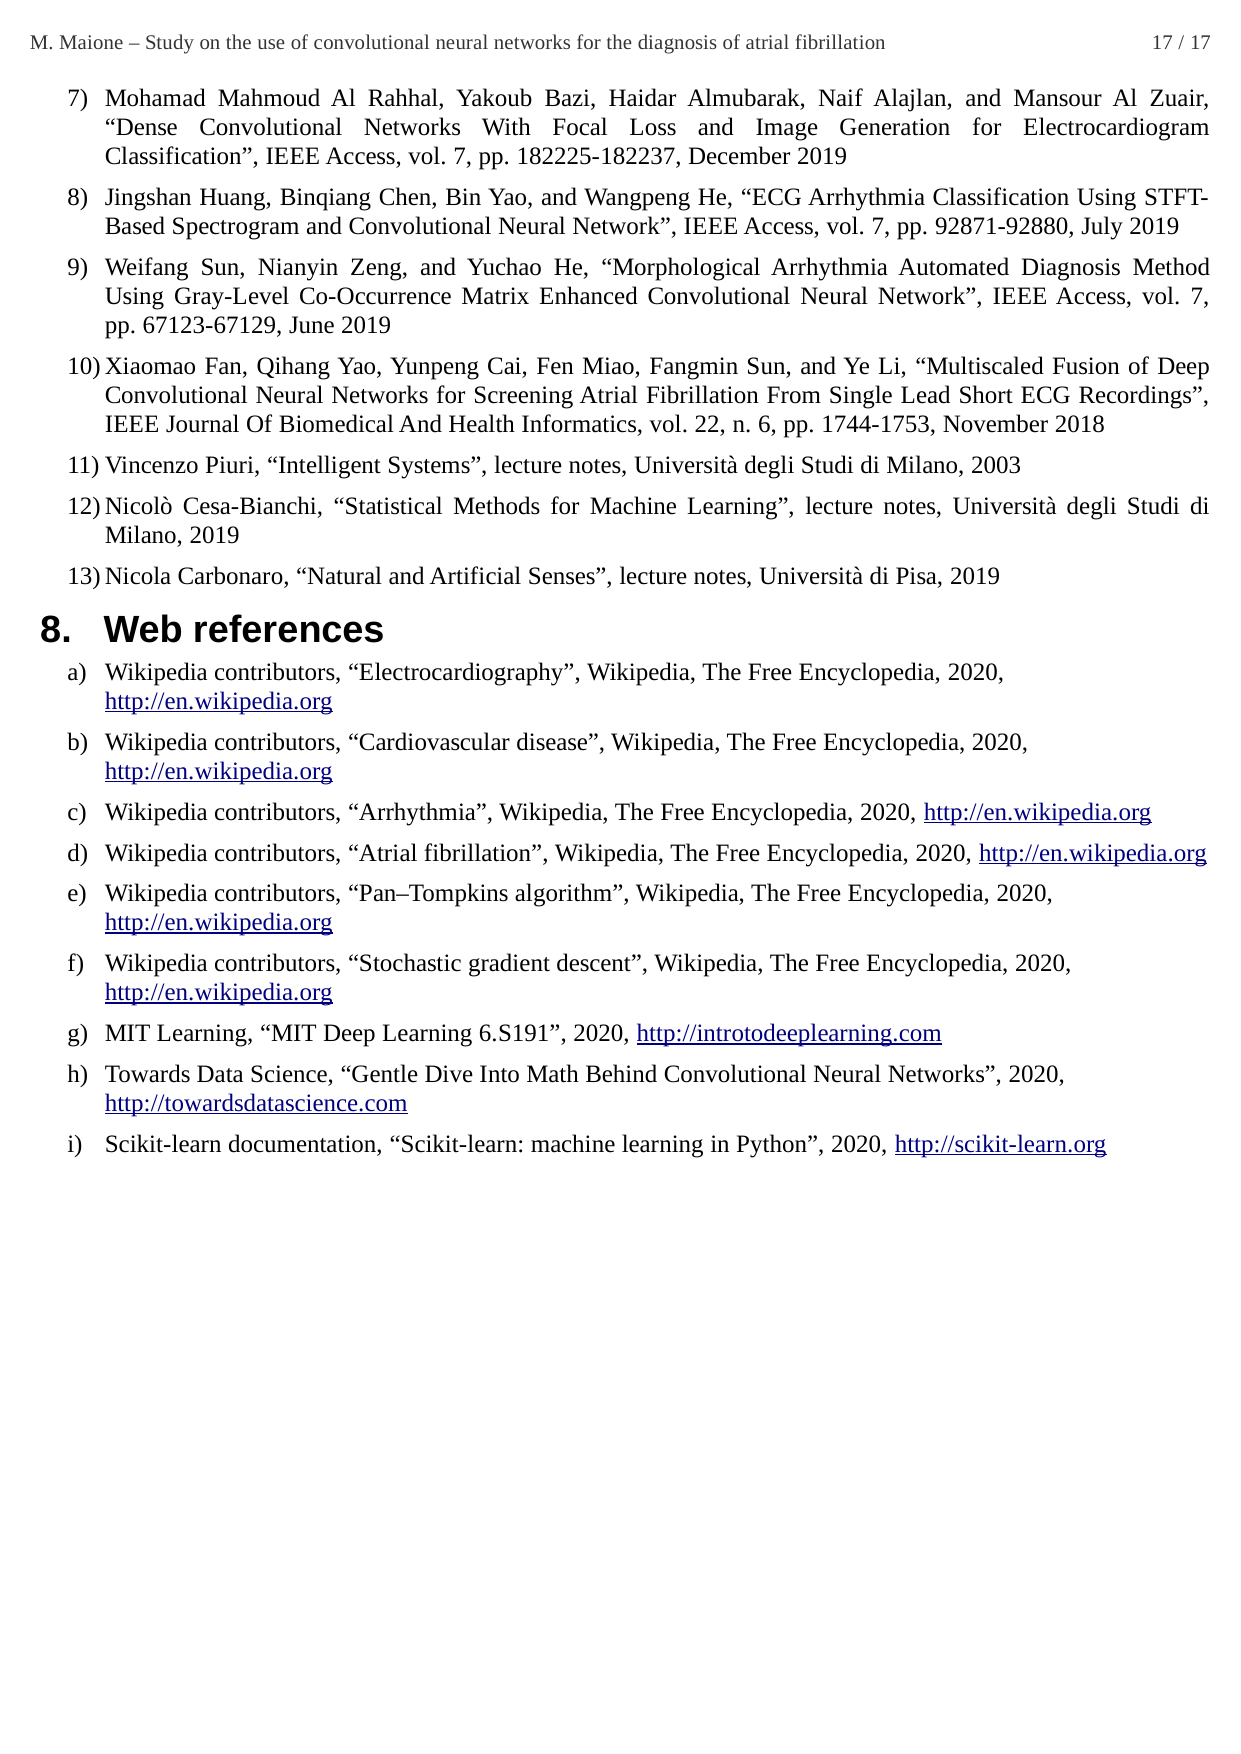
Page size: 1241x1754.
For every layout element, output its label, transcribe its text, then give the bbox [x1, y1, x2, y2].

list Scikit-learn documentation, “Scikit-learn: machine learning in Python”, 2020, http://scikit-learn.org [67, 1129, 1211, 1158]
list Weifang Sun, Nianyin Zeng, and Yuchao He, “Morphological Arrhythmia Automated Diagnosis Method Using Gray-Level Co-Occurrence Matrix Enhanced Convolutional Neural Network”, IEEE Access, vol. 7, pp. 67123-67129, June 2019 [67, 252, 1211, 339]
list Wikipedia contributors, “Arrhythmia”, Wikipedia, The Free Encyclopedia, 2020, http://en.wikipedia.org [67, 797, 1211, 826]
list Vincenzo Piuri, “Intelligent Systems”, lecture notes, Università degli Studi di Milano, 2003 [67, 450, 1211, 479]
list Wikipedia contributors, “Stochastic gradient descent”, Wikipedia, The Free Encyclopedia, 2020, http://en.wikipedia.org [67, 948, 1211, 1006]
list Xiaomao Fan, Qihang Yao, Yunpeng Cai, Fen Miao, Fangmin Sun, and Ye Li, “Multiscaled Fusion of Deep Convolutional Neural Networks for Screening Atrial Fibrillation From Single Lead Short ECG Recordings”, IEEE Journal Of Biomedical And Health Informatics, vol. 22, n. 6, pp. 1744-1753, November 2018 [67, 351, 1211, 438]
subtitle Web references [29, 607, 1211, 651]
list Wikipedia contributors, “Pan–Tompkins algorithm”, Wikipedia, The Free Encyclopedia, 2020, http://en.wikipedia.org [67, 878, 1211, 936]
list Jingshan Huang, Binqiang Chen, Bin Yao, and Wangpeng He, “ECG Arrhythmia Classification Using STFT-Based Spectrogram and Convolutional Neural Network”, IEEE Access, vol. 7, pp. 92871-92880, July 2019 [67, 182, 1211, 240]
list MIT Learning, “MIT Deep Learning 6.S191”, 2020, http://introtodeeplearning.com [67, 1018, 1211, 1047]
list Wikipedia contributors, “Atrial fibrillation”, Wikipedia, The Free Encyclopedia, 2020, http://en.wikipedia.org [67, 837, 1211, 866]
list Wikipedia contributors, “Cardiovascular disease”, Wikipedia, The Free Encyclopedia, 2020, http://en.wikipedia.org [67, 727, 1211, 785]
list Mohamad Mahmoud Al Rahhal, Yakoub Bazi, Haidar Almubarak, Naif Alajlan, and Mansour Al Zuair, “Dense Convolutional Networks With Focal Loss and Image Generation for Electrocardiogram Classification”, IEEE Access, vol. 7, pp. 182225-182237, December 2019 [67, 83, 1211, 170]
list Nicolò Cesa-Bianchi, “Statistical Methods for Machine Learning”, lecture notes, Università degli Studi di Milano, 2019 [67, 491, 1211, 549]
list Nicola Carbonaro, “Natural and Artificial Senses”, lecture notes, Università di Pisa, 2019 [67, 561, 1211, 589]
list Towards Data Science, “Gentle Dive Into Math Behind Convolutional Neural Networks”, 2020, http://towardsdatascience.com [67, 1059, 1211, 1117]
list Wikipedia contributors, “Electrocardiography”, Wikipedia, The Free Encyclopedia, 2020, http://en.wikipedia.org [67, 657, 1211, 715]
